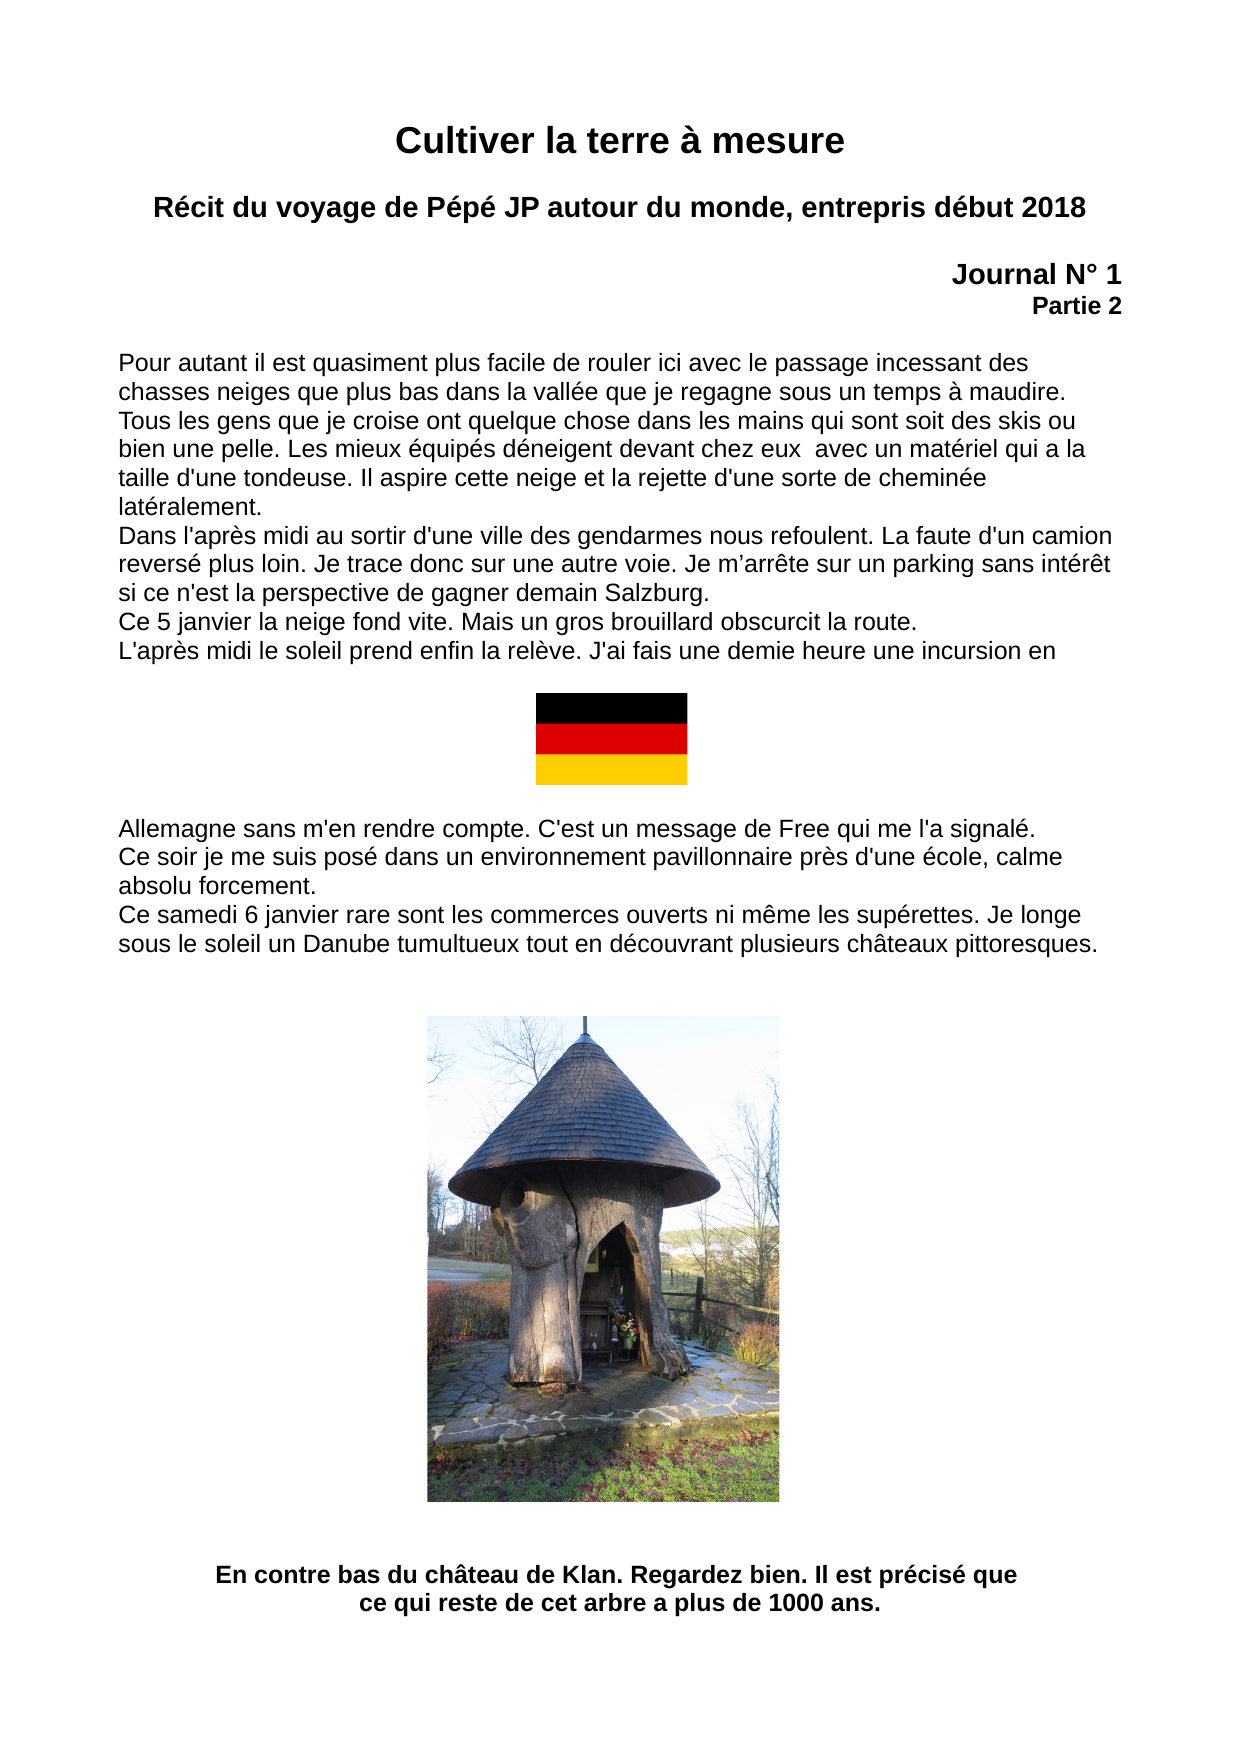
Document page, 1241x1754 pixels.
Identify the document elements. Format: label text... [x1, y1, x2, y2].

text Allemagne sans m'en rendre compte. C'est un message de Free qui me l'a signalé. Ce soir je me suis posé dans un environnement pavillonnaire près d'une école, calme absolu forcement. [118, 814, 1122, 900]
text Dans l'après midi au sortir d'une ville des gendarmes nous refoulent. La faute d'un camion reversé plus loin. Je trace donc sur une autre voie. Je m’arrête sur un parking sans intérêt si ce n'est la perspective de gagner demain Salzburg. [118, 521, 1122, 607]
text Ce 5 janvier la neige fond vite. Mais un gros brouillard obscurcit la route. [118, 607, 1122, 636]
text Ce samedi 6 janvier rare sont les commerces ouverts ni même les supérettes. Je longe sous le soleil un Danube tumultueux tout en découvrant plusieurs châteaux pittoresques. [118, 900, 1122, 957]
text Partie 2 [118, 291, 1122, 319]
text L'après midi le soleil prend enfin la relève. J'ai fais une demie heure une incursion en [118, 636, 1122, 664]
text ce qui reste de cet arbre a plus de 1000 ans. [118, 1588, 1122, 1617]
text Récit du voyage de Pépé JP autour du monde, entrepris début 2018 [118, 190, 1122, 223]
picture [536, 693, 688, 785]
text Journal N° 1 [118, 257, 1122, 291]
picture [427, 1016, 780, 1502]
text Cultiver la terre à mesure [118, 118, 1122, 161]
text Pour autant il est quasiment plus facile de rouler ici avec le passage incessant des chasses neiges que plus bas dans la vallée que je regagne sous un temps à maudire. Tous les gens que je croise ont quelque chose dans les mains qui sont soit des skis ou bien une pelle. Les mieux équipés déneigent devant chez eux avec un matériel qui a la taille d'une tondeuse. Il aspire cette neige et la rejette d'une sorte de cheminée latéralement. [118, 348, 1122, 521]
text En contre bas du château de Klan. Regardez bien. Il est précisé que [118, 1559, 1122, 1588]
